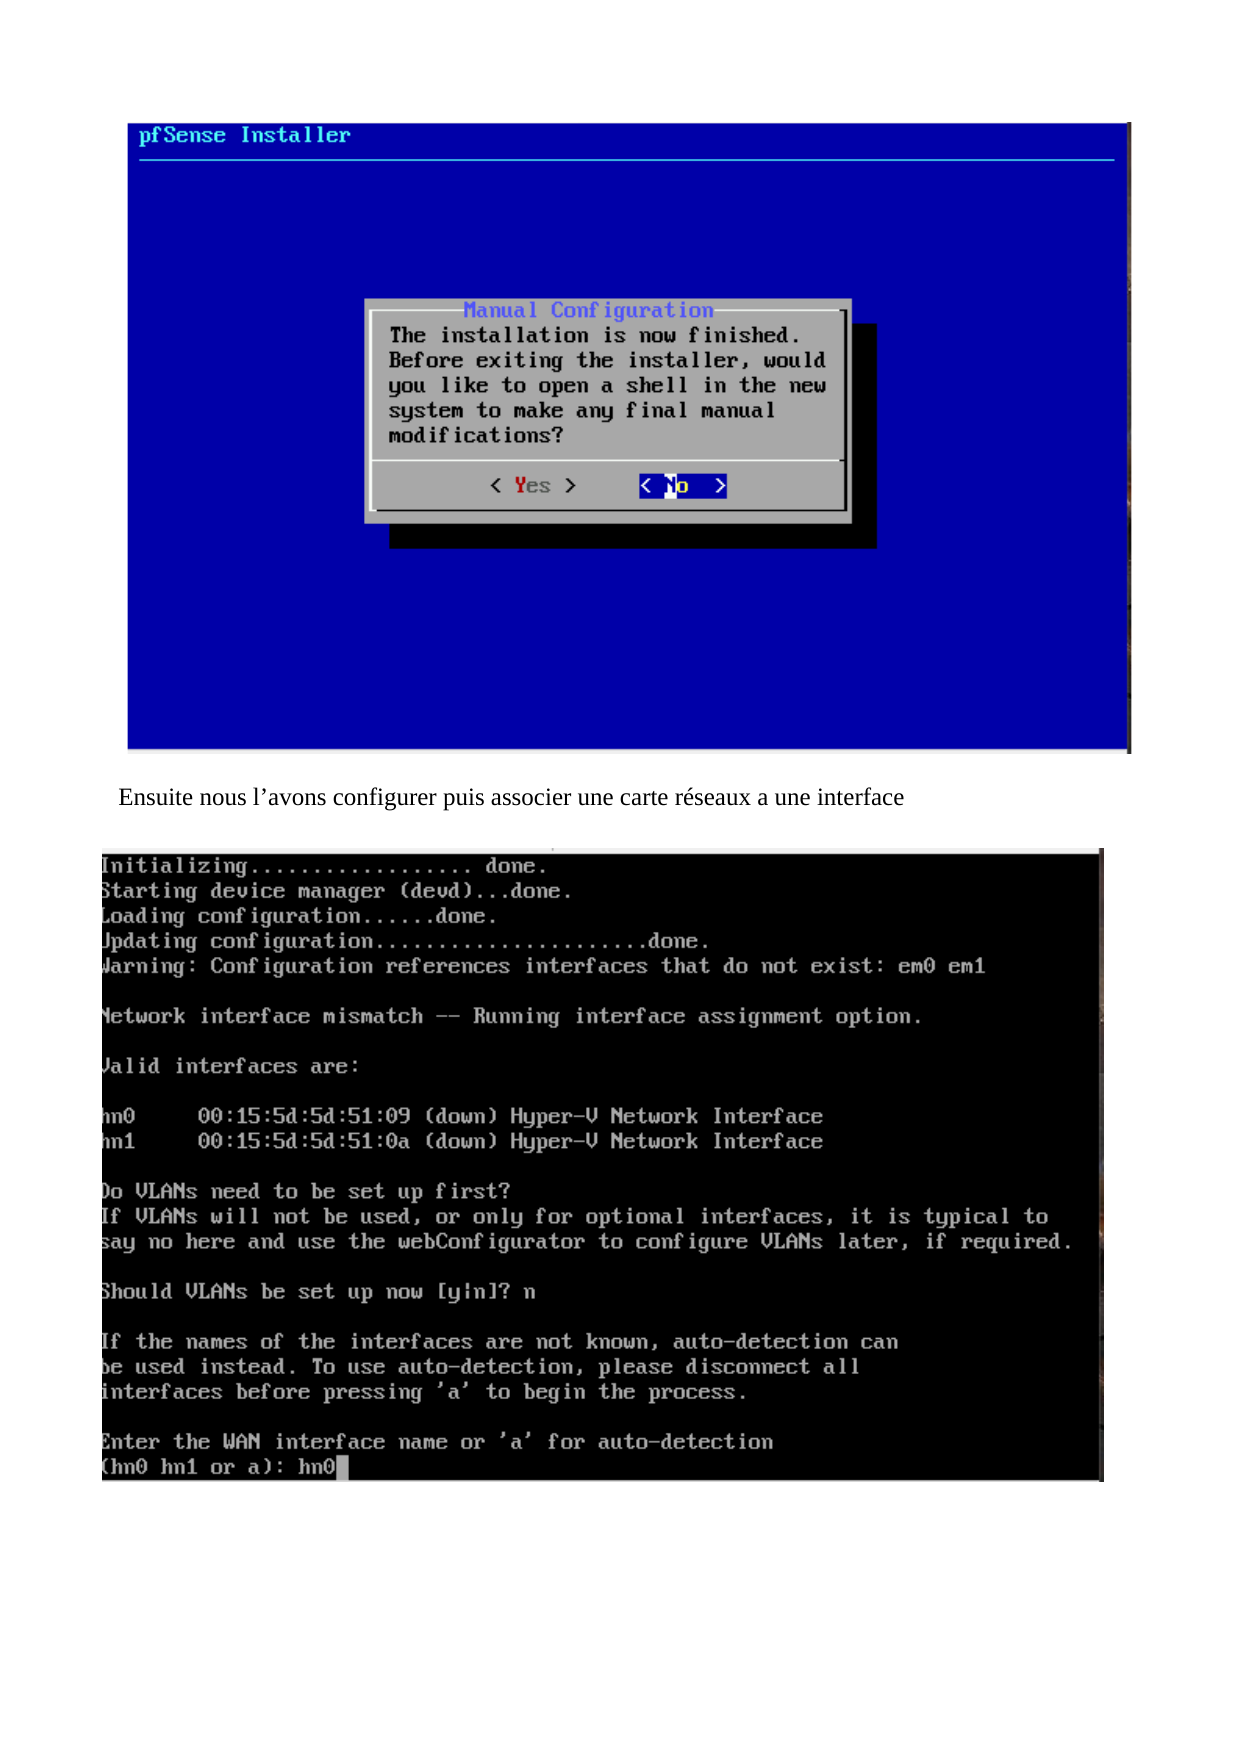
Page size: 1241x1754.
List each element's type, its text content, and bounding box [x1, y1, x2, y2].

text Ensuite nous l’avons configurer puis associer une carte réseaux a une interface [118, 782, 1122, 811]
picture [102, 848, 1104, 1482]
picture [127, 122, 1132, 754]
